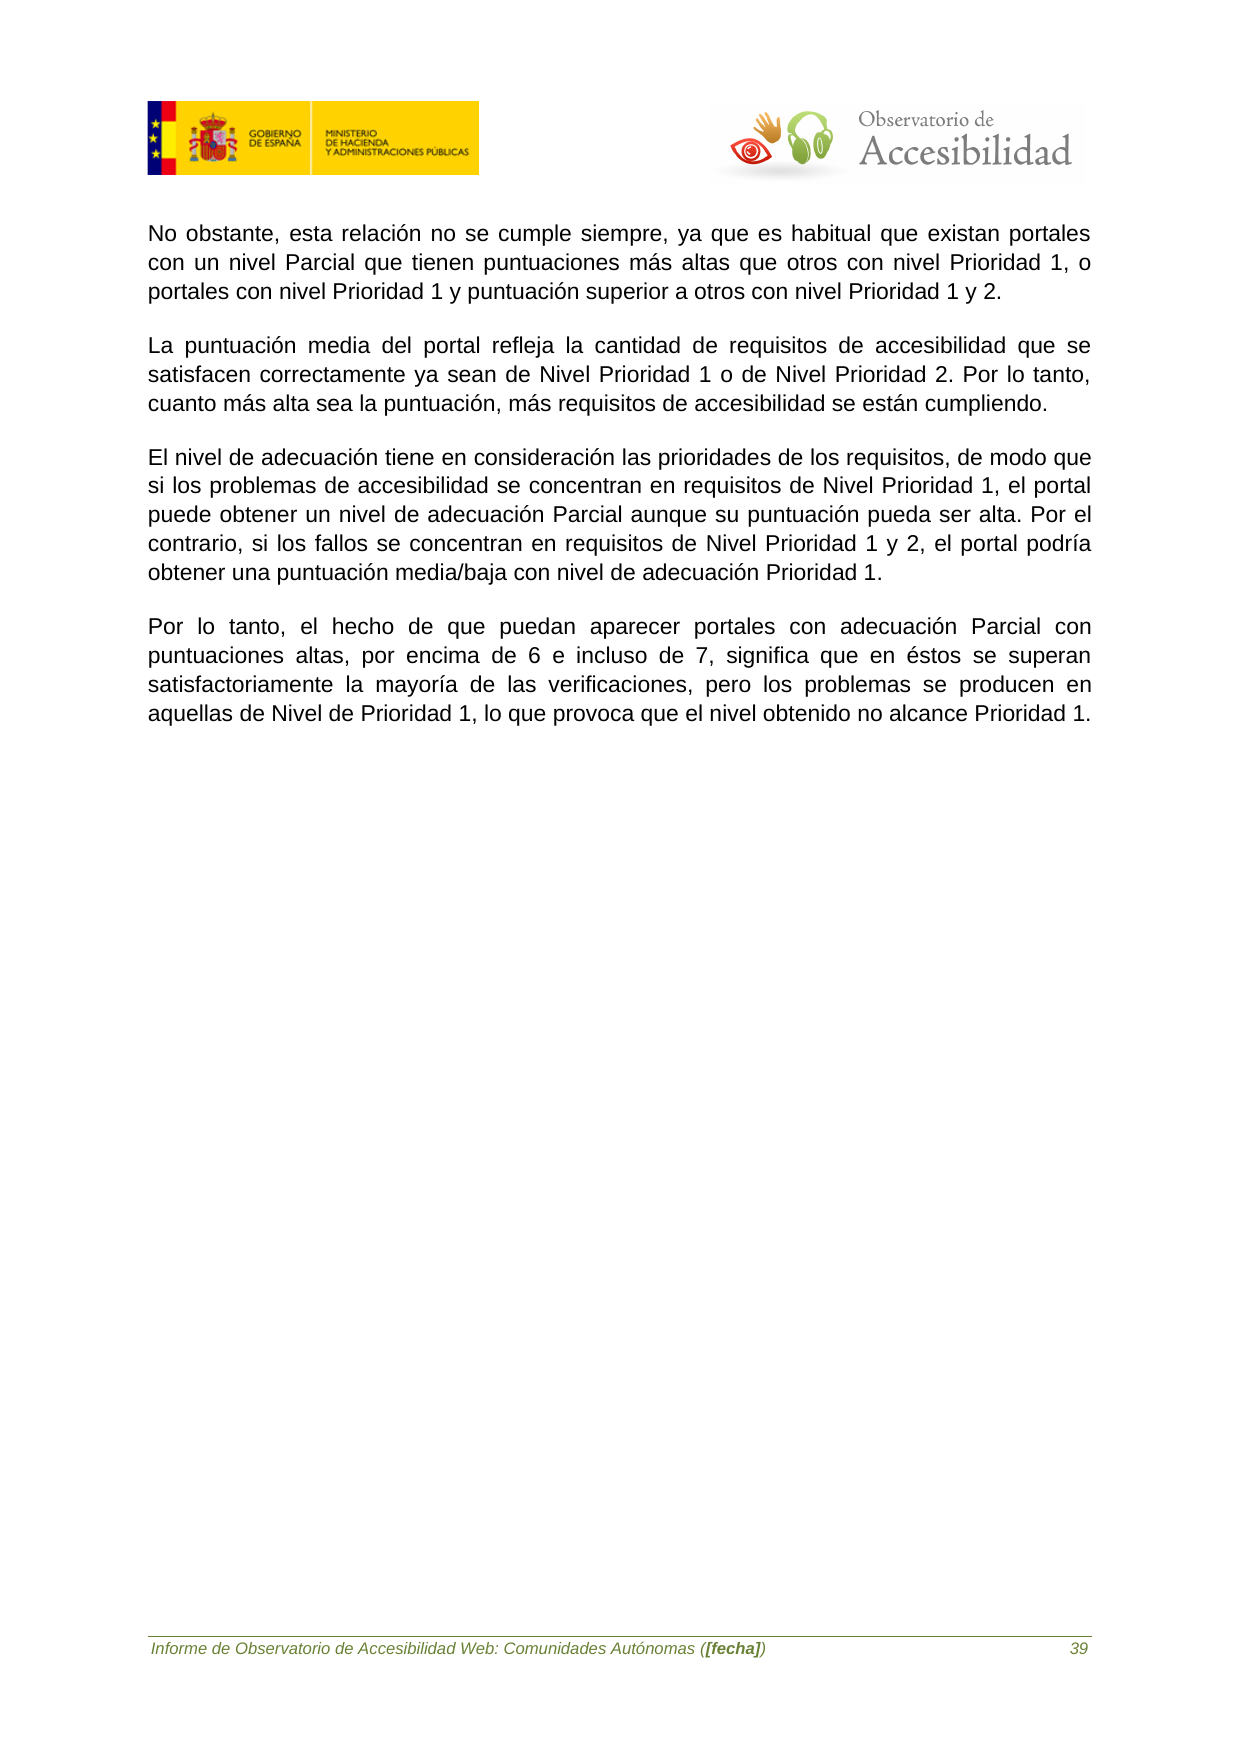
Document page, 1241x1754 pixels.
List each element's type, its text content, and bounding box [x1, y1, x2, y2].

text La puntuación media del portal refleja la cantidad de requisitos de accesibilidad que se satisfacen correctamente ya sean de Nivel Prioridad 1 o de Nivel Prioridad 2. Por lo tanto, cuanto más alta sea la puntuación, más requisitos de accesibilidad se están cumpliendo. [148, 332, 1092, 416]
text El nivel de adecuación tiene en consideración las prioridades de los requisitos, de modo que si los problemas de accesibilidad se concentran en requisitos de Nivel Prioridad 1, el portal puede obtener un nivel de adecuación Parcial aunque su puntuación pueda ser alta. Por el contrario, si los fallos se concentran en requisitos de Nivel Prioridad 1 y 2, el portal podría obtener una puntuación media/baja con nivel de adecuación Prioridad 1. [148, 443, 1092, 586]
picture [147, 101, 479, 175]
text Por lo tanto, el hecho de que puedan aparecer portales con adecuación Parcial con puntuaciones altas, por encima de 6 e incluso de 7, significa que en éstos se superan satisfactoriamente la mayoría de las verificaciones, pero los problemas se producen en aquellas de Nivel de Prioridad 1, lo que provoca que el nivel obtenido no alcance Prioridad 1. [148, 613, 1092, 726]
text No obstante, esta relación no se cumple siempre, ya que es habitual que existan portales con un nivel Parcial que tienen puntuaciones más altas que otros con nivel Prioridad 1, o portales con nivel Prioridad 1 y puntuación superior a otros con nivel Prioridad 1 y 2. [148, 220, 1092, 304]
picture [710, 102, 1086, 185]
